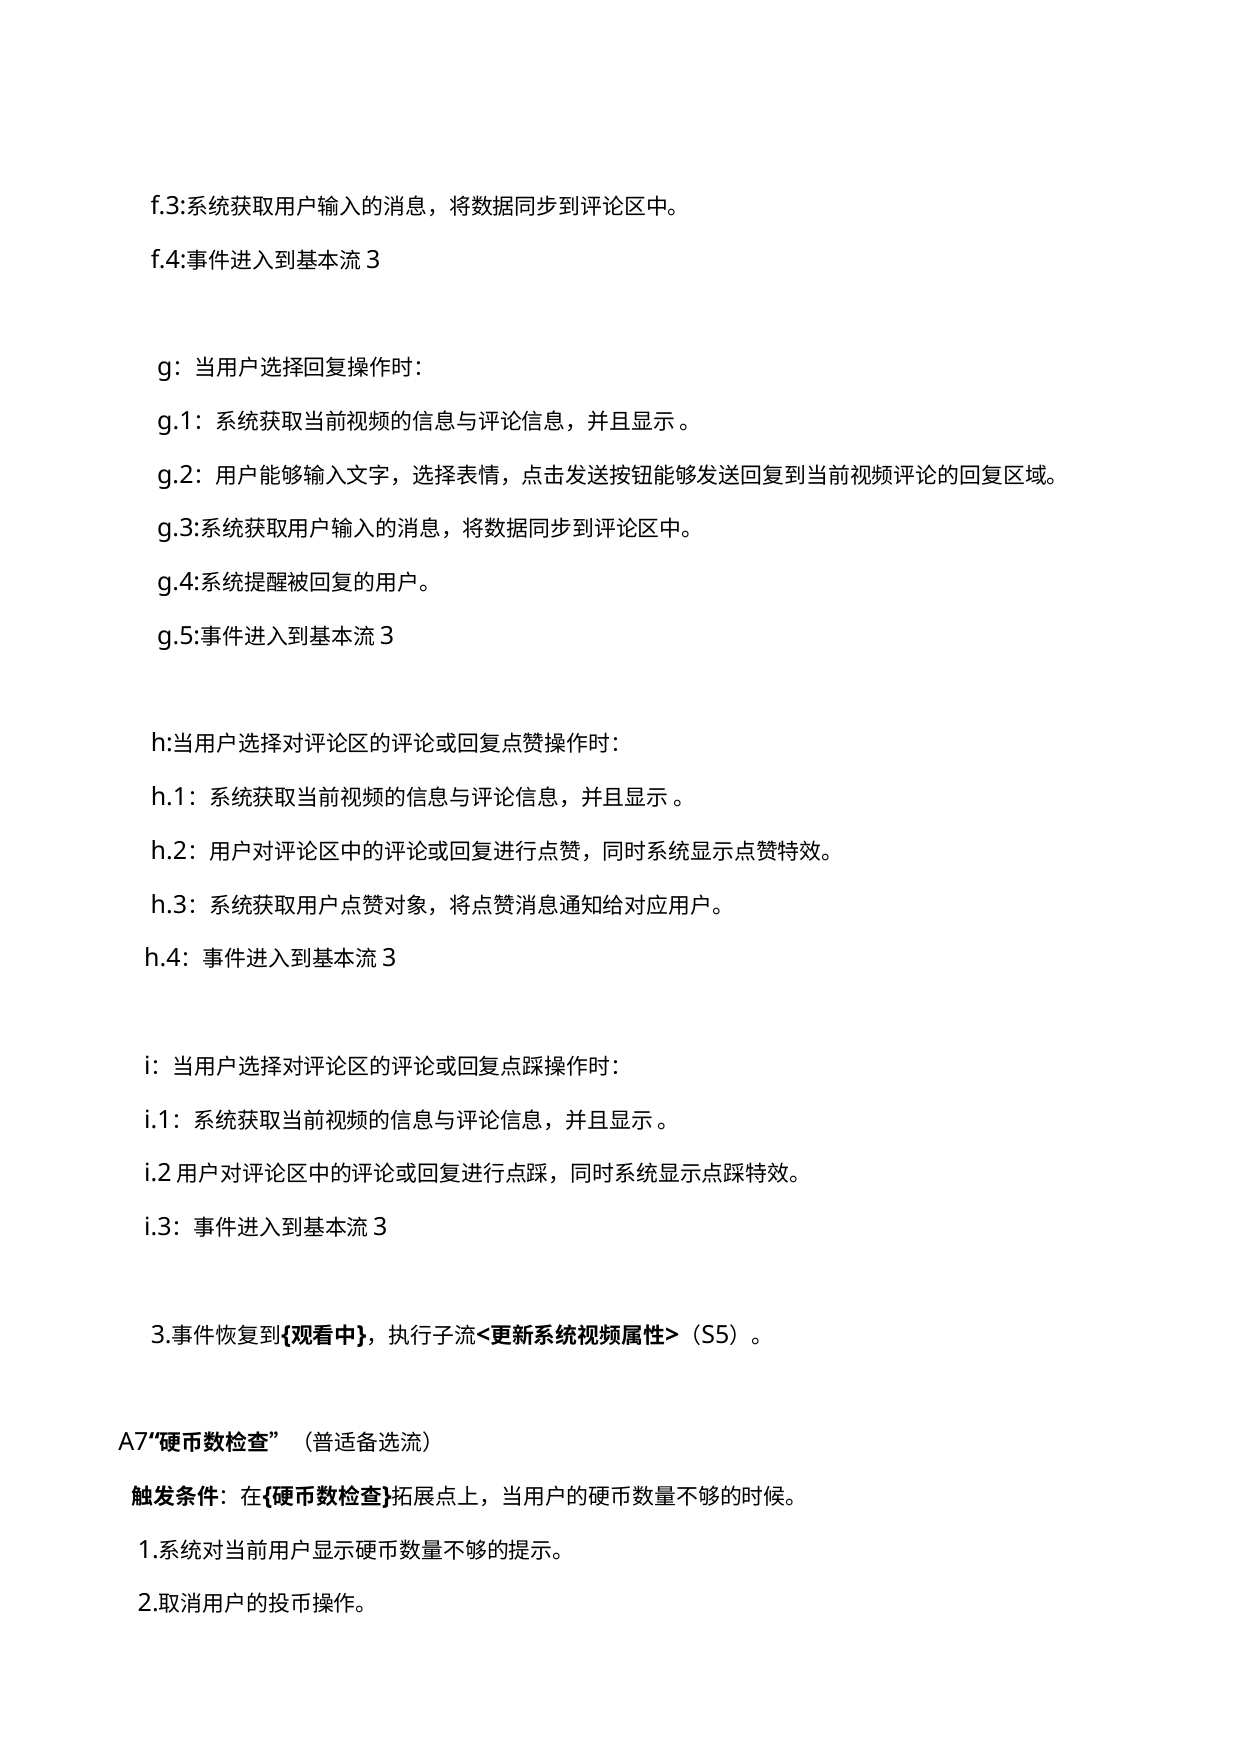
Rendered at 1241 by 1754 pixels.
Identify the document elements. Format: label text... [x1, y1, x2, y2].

text 1.系统对当前用户显示硬币数量不够的提示。 [118, 1531, 1122, 1565]
text f.3:系统获取用户输入的消息，将数据同步到评论区中。 [118, 188, 1122, 222]
text h.3：系统获取用户点赞对象，将点赞消息通知给对应用户。 [118, 886, 1122, 920]
text g：当用户选择回复操作时： [118, 349, 1122, 383]
text i.2用户对评论区中的评论或回复进行点踩，同时系统显示点踩特效。 [118, 1155, 1122, 1189]
text g.5:事件进入到基本流3 [118, 618, 1122, 652]
text 2.取消用户的投币操作。 [118, 1585, 1122, 1619]
text i.3：事件进入到基本流3 [118, 1209, 1122, 1243]
text 触发条件：在{硬币数检查}拓展点上，当用户的硬币数量不够的时候。 [118, 1478, 1122, 1512]
text g.3:系统获取用户输入的消息，将数据同步到评论区中。 [118, 510, 1122, 544]
text A7“硬币数检查”（普适备选流） [118, 1424, 1122, 1458]
text g.2：用户能够输入文字，选择表情，点击发送按钮能够发送回复到当前视频评论的回复区域。 [118, 456, 1122, 490]
text g.1：系统获取当前视频的信息与评论信息，并且显示 。 [118, 403, 1122, 437]
text h:当用户选择对评论区的评论或回复点赞操作时： [118, 725, 1122, 759]
text h.1：系统获取当前视频的信息与评论信息，并且显示 。 [118, 779, 1122, 813]
text i：当用户选择对评论区的评论或回复点踩操作时： [118, 1048, 1122, 1082]
text g.4:系统提醒被回复的用户。 [118, 564, 1122, 598]
text 3.事件恢复到{观看中}，执行子流<更新系统视频属性>（S5）。 [118, 1316, 1122, 1350]
text i.1：系统获取当前视频的信息与评论信息，并且显示 。 [118, 1101, 1122, 1135]
text f.4:事件进入到基本流3 [118, 241, 1122, 275]
text h.4：事件进入到基本流3 [118, 940, 1122, 974]
text h.2：用户对评论区中的评论或回复进行点赞，同时系统显示点赞特效。 [118, 833, 1122, 867]
